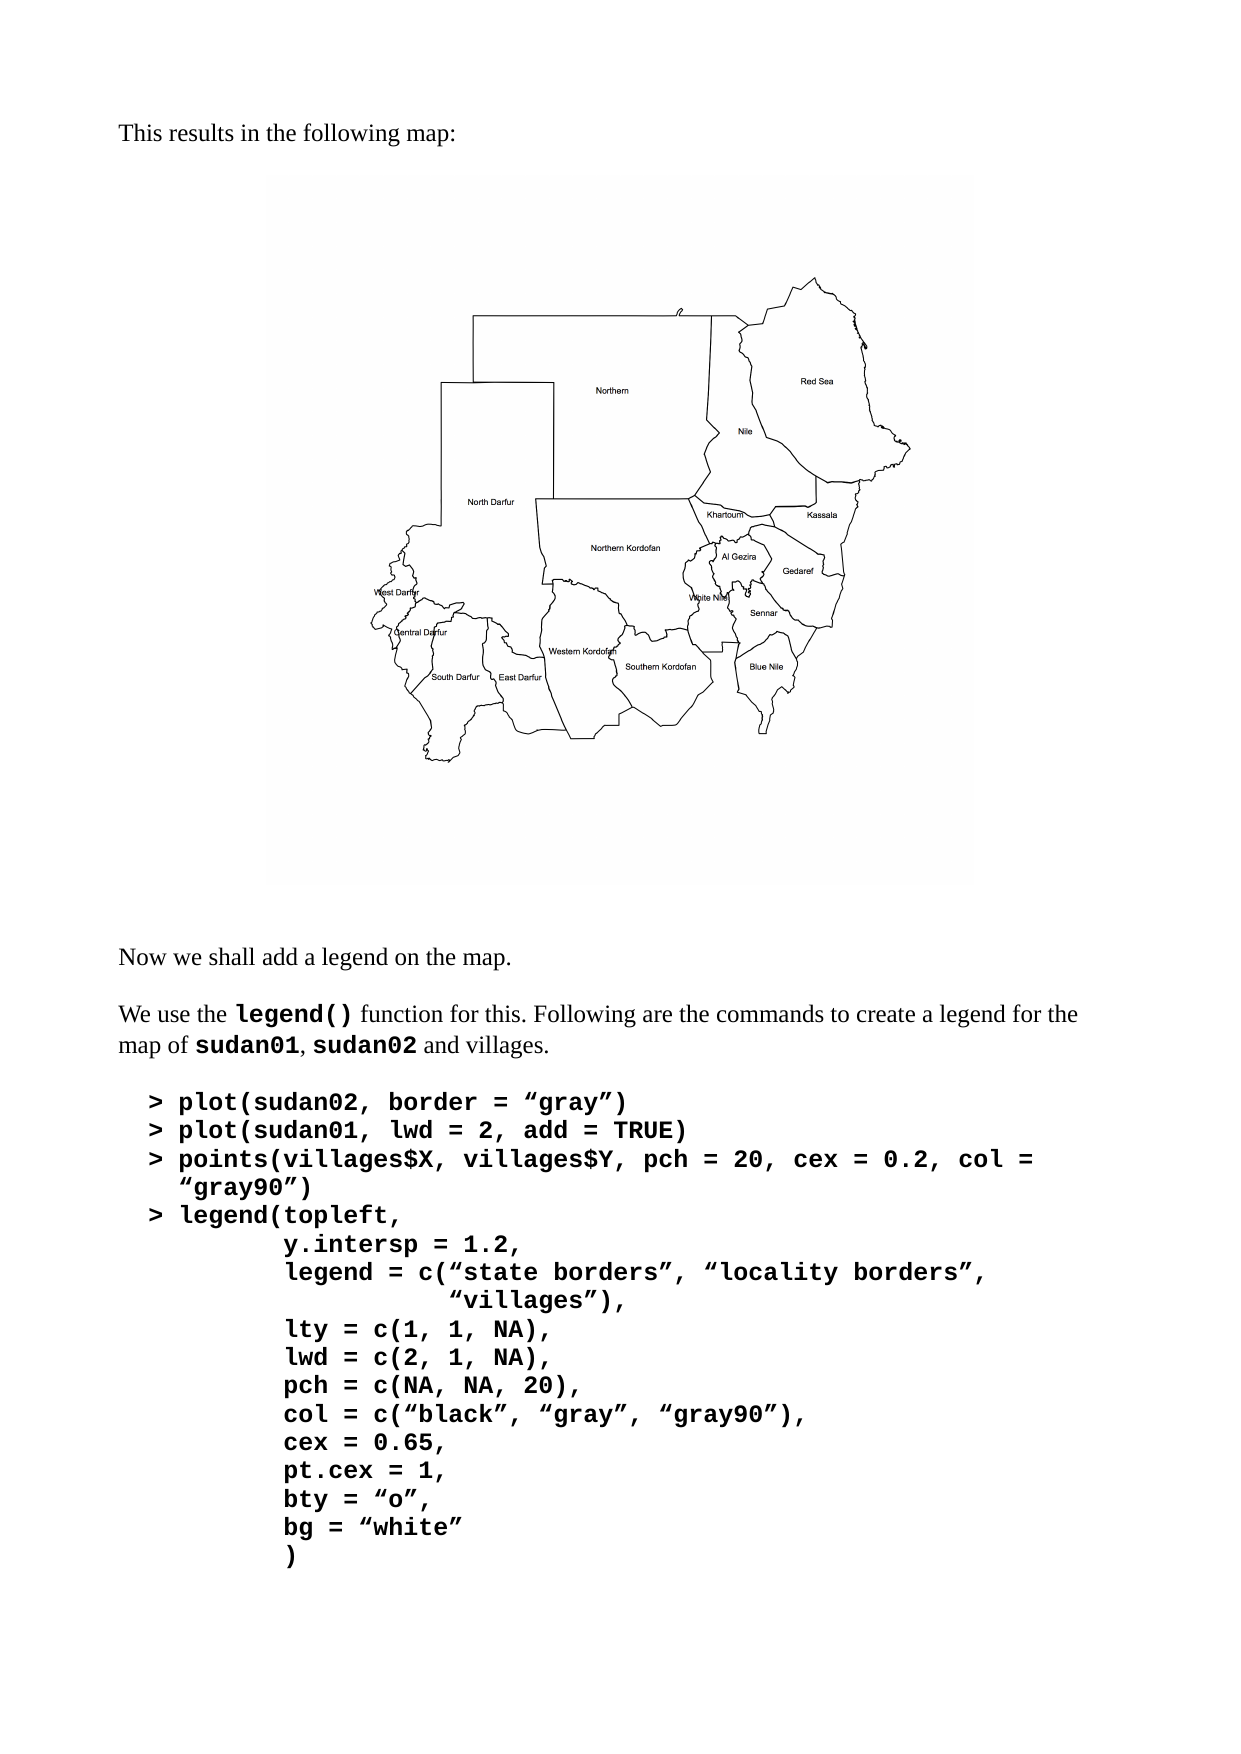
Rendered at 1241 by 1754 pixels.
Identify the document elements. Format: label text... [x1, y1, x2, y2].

text pch = c(NA, NA, 20), [118, 1373, 1122, 1401]
text “villages”), [118, 1288, 1122, 1316]
text y.intersp = 1.2, [118, 1231, 1122, 1260]
text bty = “o”, [118, 1486, 1122, 1515]
text bg = “white” [118, 1515, 1122, 1543]
text > legend(topleft, [118, 1203, 1122, 1231]
text lty = c(1, 1, NA), [118, 1316, 1122, 1345]
text Now we shall add a legend on the map. [118, 942, 1122, 971]
text lwd = c(2, 1, NA), [118, 1345, 1122, 1373]
text legend = c(“state borders”, “locality borders”, [118, 1260, 1122, 1288]
text col = c(“black”, “gray”, “gray90”), [118, 1401, 1122, 1430]
text > plot(sudan02, border = “gray”) [118, 1090, 1122, 1118]
text “gray90”) [118, 1175, 1122, 1203]
text > plot(sudan01, lwd = 2, add = TRUE) [118, 1118, 1122, 1146]
text > points(villages$X, villages$Y, pch = 20, cex = 0.2, col = [118, 1146, 1122, 1175]
picture [265, 175, 975, 885]
text pt.cex = 1, [118, 1458, 1122, 1486]
text This results in the following map: [118, 118, 1122, 147]
text ) [118, 1543, 1122, 1571]
text We use the legend() function for this. Following are the commands to create a legend for the map of sudan01, sudan02 and villages. [118, 999, 1122, 1061]
text cex = 0.65, [118, 1430, 1122, 1458]
